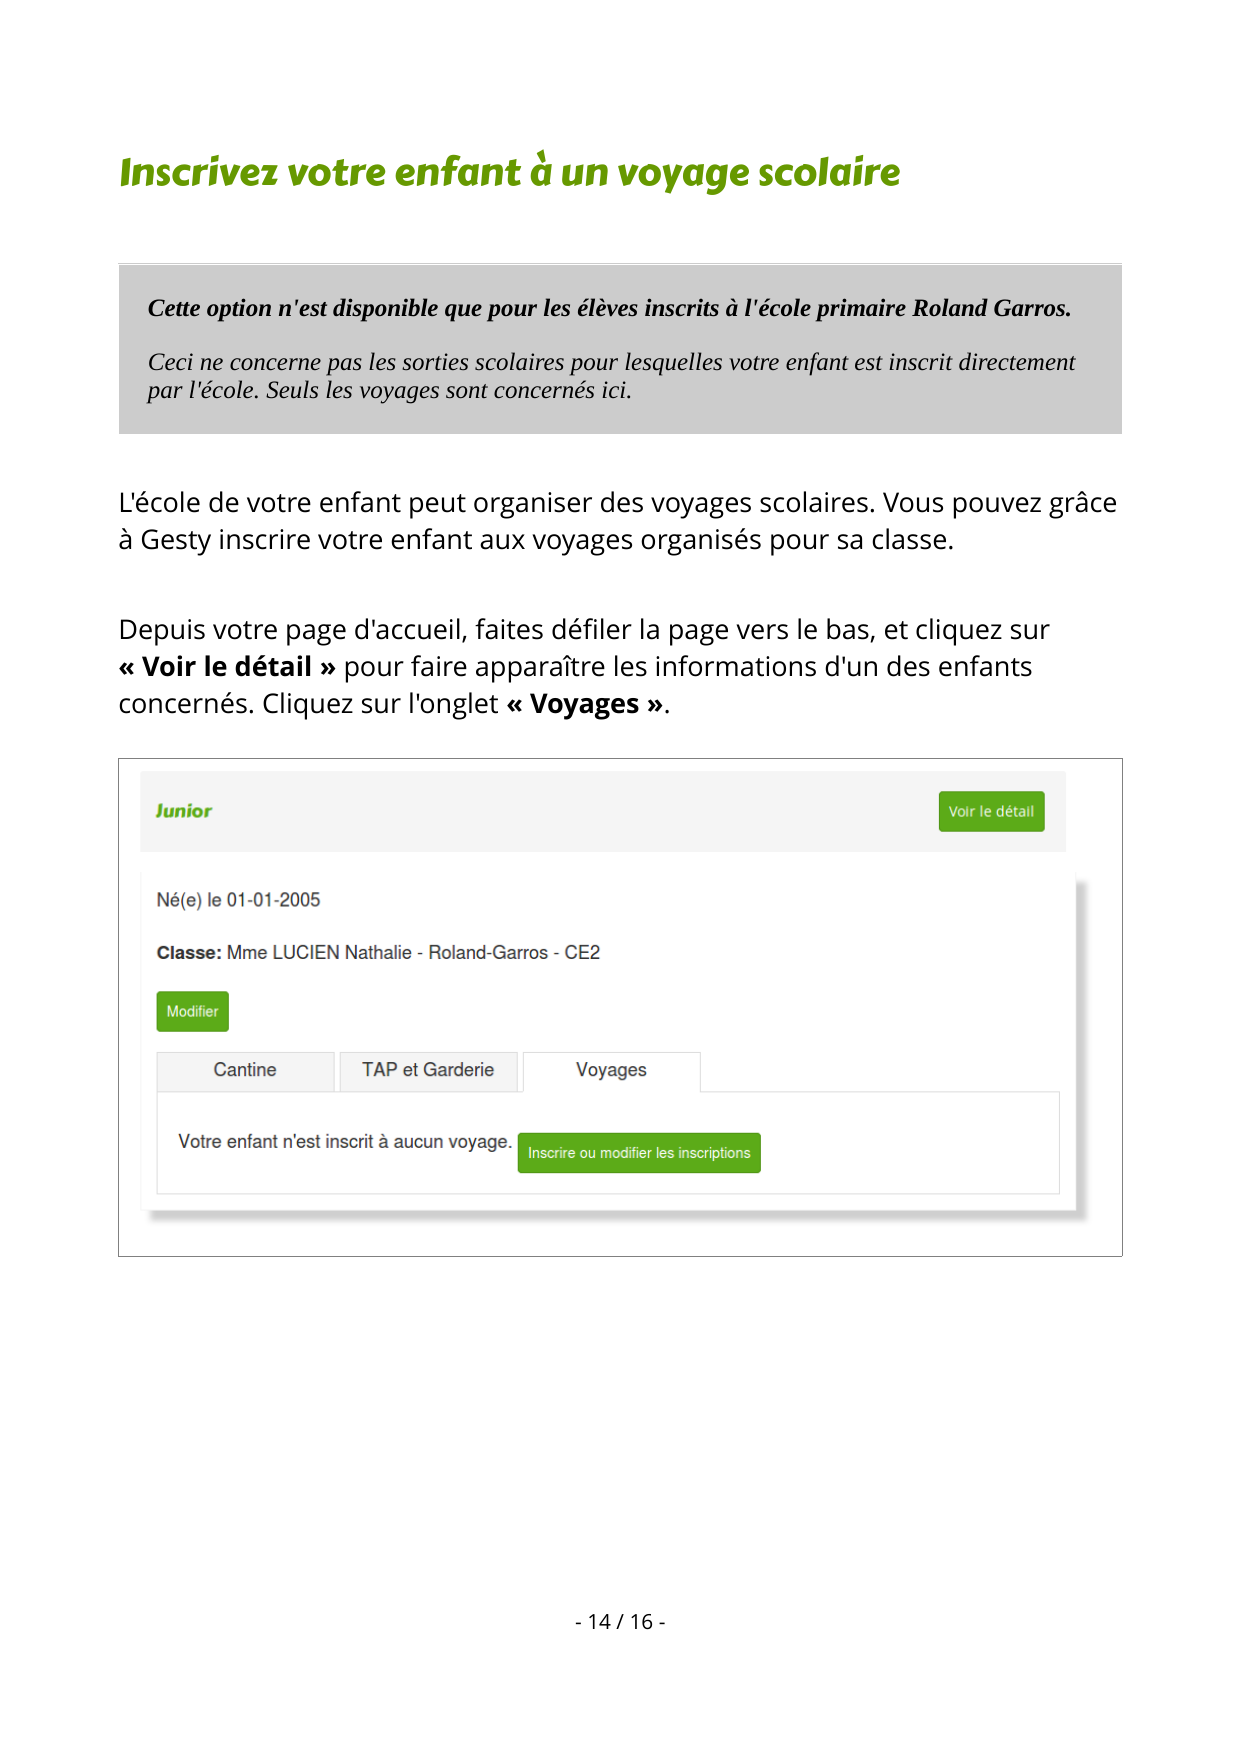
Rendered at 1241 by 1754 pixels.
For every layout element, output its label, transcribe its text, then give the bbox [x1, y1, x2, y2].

text Ceci ne concerne pas les sorties scolaires pour lesquelles votre enfant est inscrit directement par l'école. Seuls les voyages sont concernés ici. [119, 317, 1122, 434]
text L'école de votre enfant peut organiser des voyages scolaires. Vous pouvez grâce à Gesty inscrire votre enfant aux voyages organisés pour sa classe. [118, 483, 1122, 557]
text Depuis votre page d'accueil, faites défiler la page vers le bas, et cliquez sur « Voir le détail » pour faire apparaître les informations d'un des enfants concernés. Cliquez sur l'onglet « Voyages ». [118, 611, 1122, 721]
picture [121, 761, 1119, 1253]
text Cette option n'est disponible que pour les élèves inscrits à l'école primaire Roland Garros. [119, 265, 1122, 317]
subtitle Inscrivez votre enfant à un voyage scolaire [118, 143, 1122, 202]
